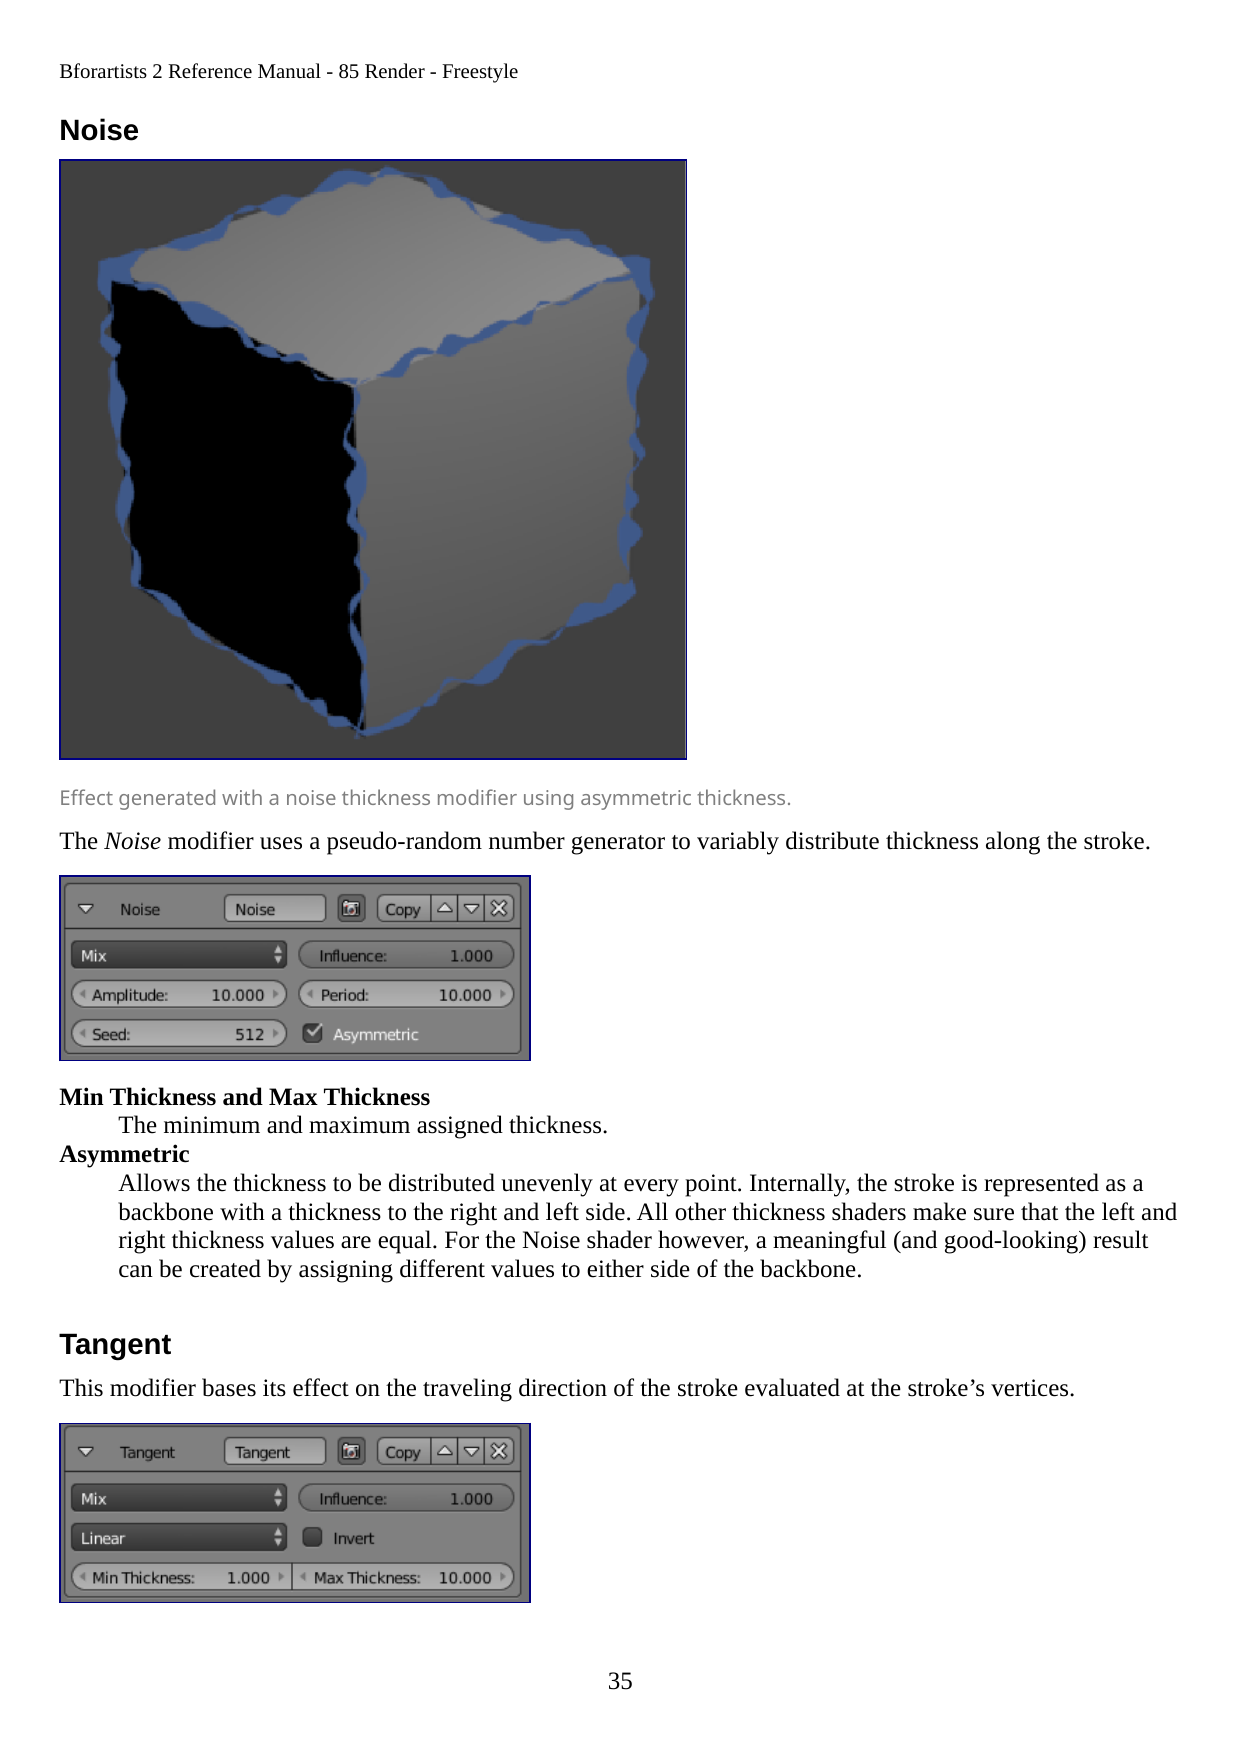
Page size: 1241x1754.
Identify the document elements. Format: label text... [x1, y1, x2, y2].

list Allows the thickness to be distributed unevenly at every point. Internally, the stroke is represented as a backbone with a thickness to the right and left side. All other thickness shaders make sure that the left and right thickness values are equal. For the Noise shader however, a meaningful (and good-looking) result can be created by assigning different values to either side of the backbone. [118, 1168, 1181, 1283]
list The minimum and maximum assigned thickness. [118, 1111, 1181, 1139]
picture [61, 161, 686, 758]
subtitle Tangent [59, 1327, 1181, 1361]
text This modifier bases its effect on the traveling direction of the stroke evaluated at the stroke’s vertices. [59, 1373, 1181, 1402]
subtitle Asymmetric [59, 1139, 1181, 1168]
text The Noise modifier uses a pseudo-random number generator to variably distribute thickness along the stroke. [59, 826, 1181, 855]
picture [61, 877, 529, 1060]
subtitle Min Thickness and Max Thickness [59, 1082, 1181, 1111]
picture [61, 1424, 529, 1602]
subtitle Noise [59, 113, 1181, 146]
text Effect generated with a noise thickness modifier using asymmetric thickness. [59, 780, 1181, 811]
